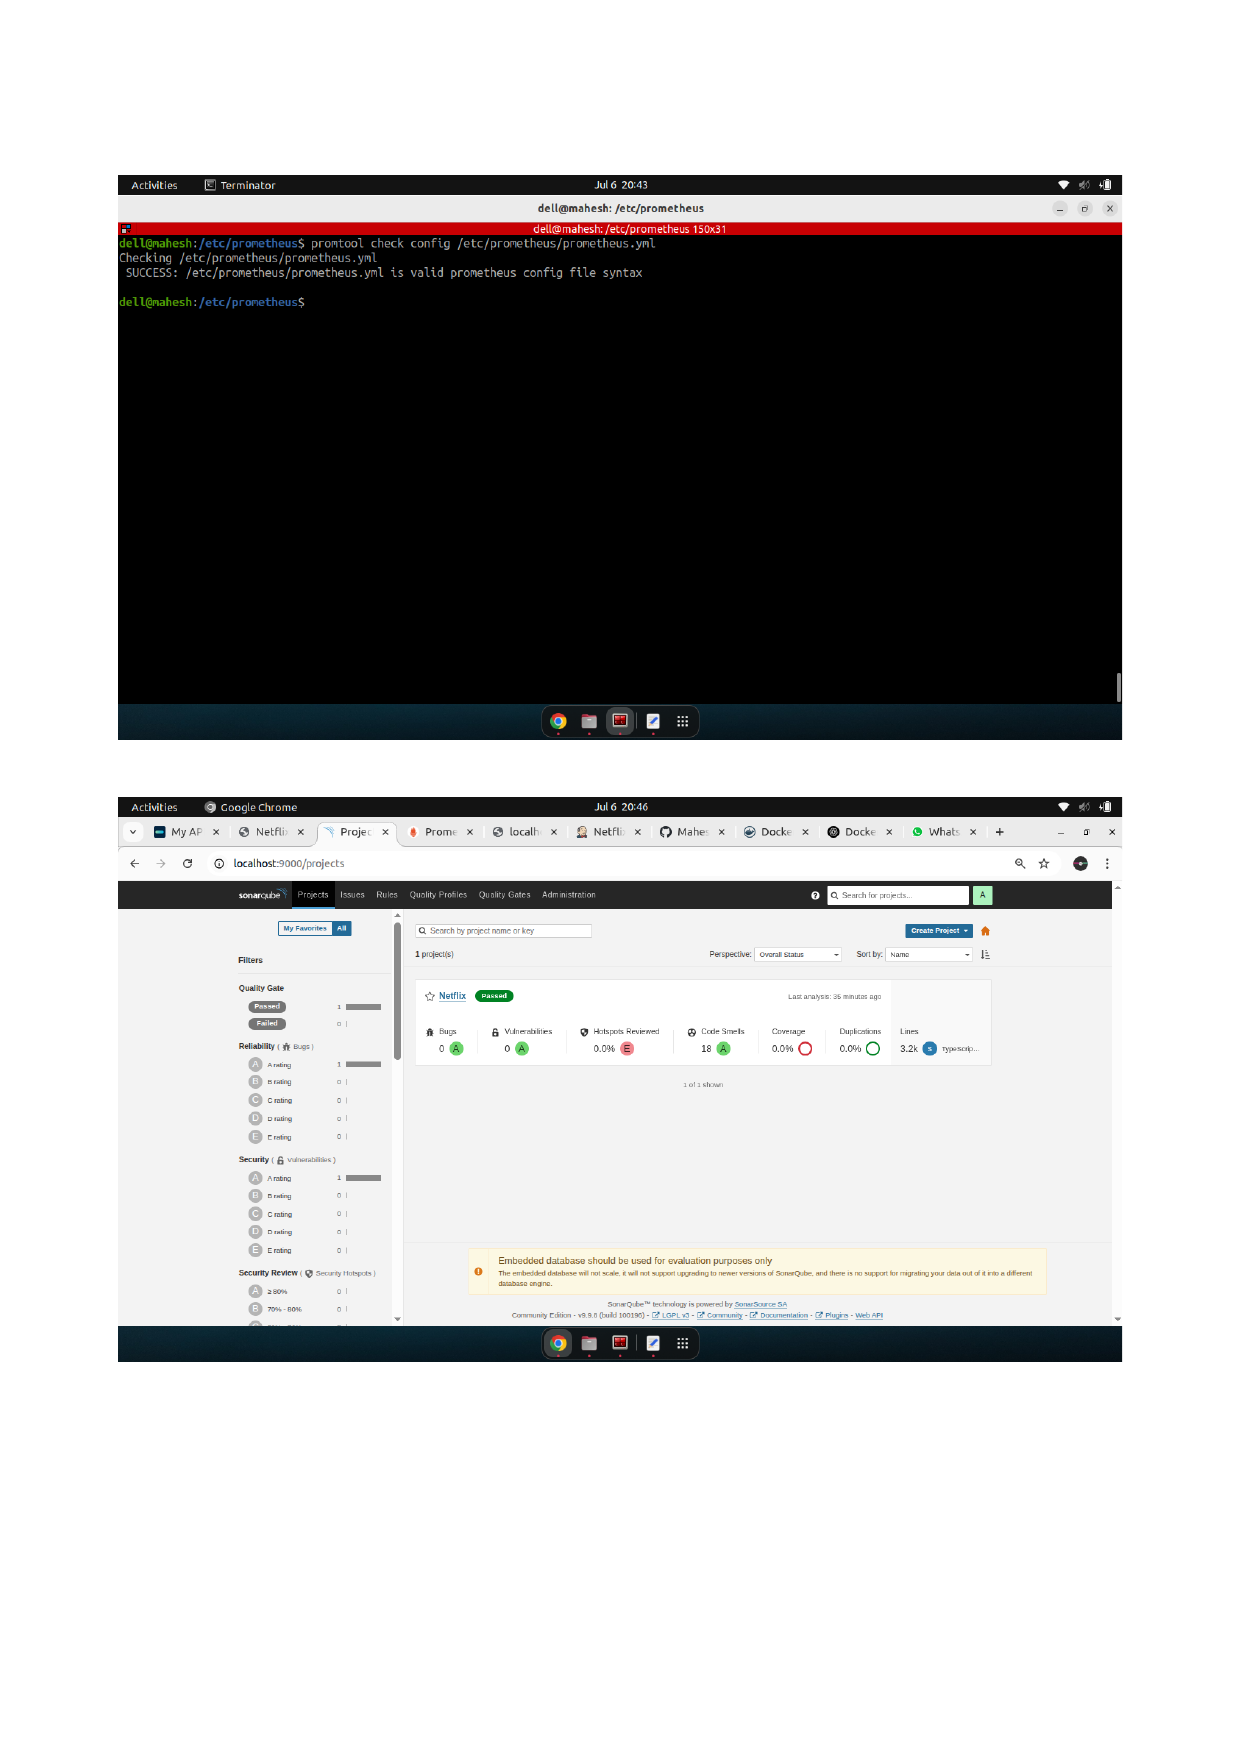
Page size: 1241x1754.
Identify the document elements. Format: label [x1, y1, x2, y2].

picture [118, 175, 1123, 740]
picture [118, 797, 1123, 1362]
